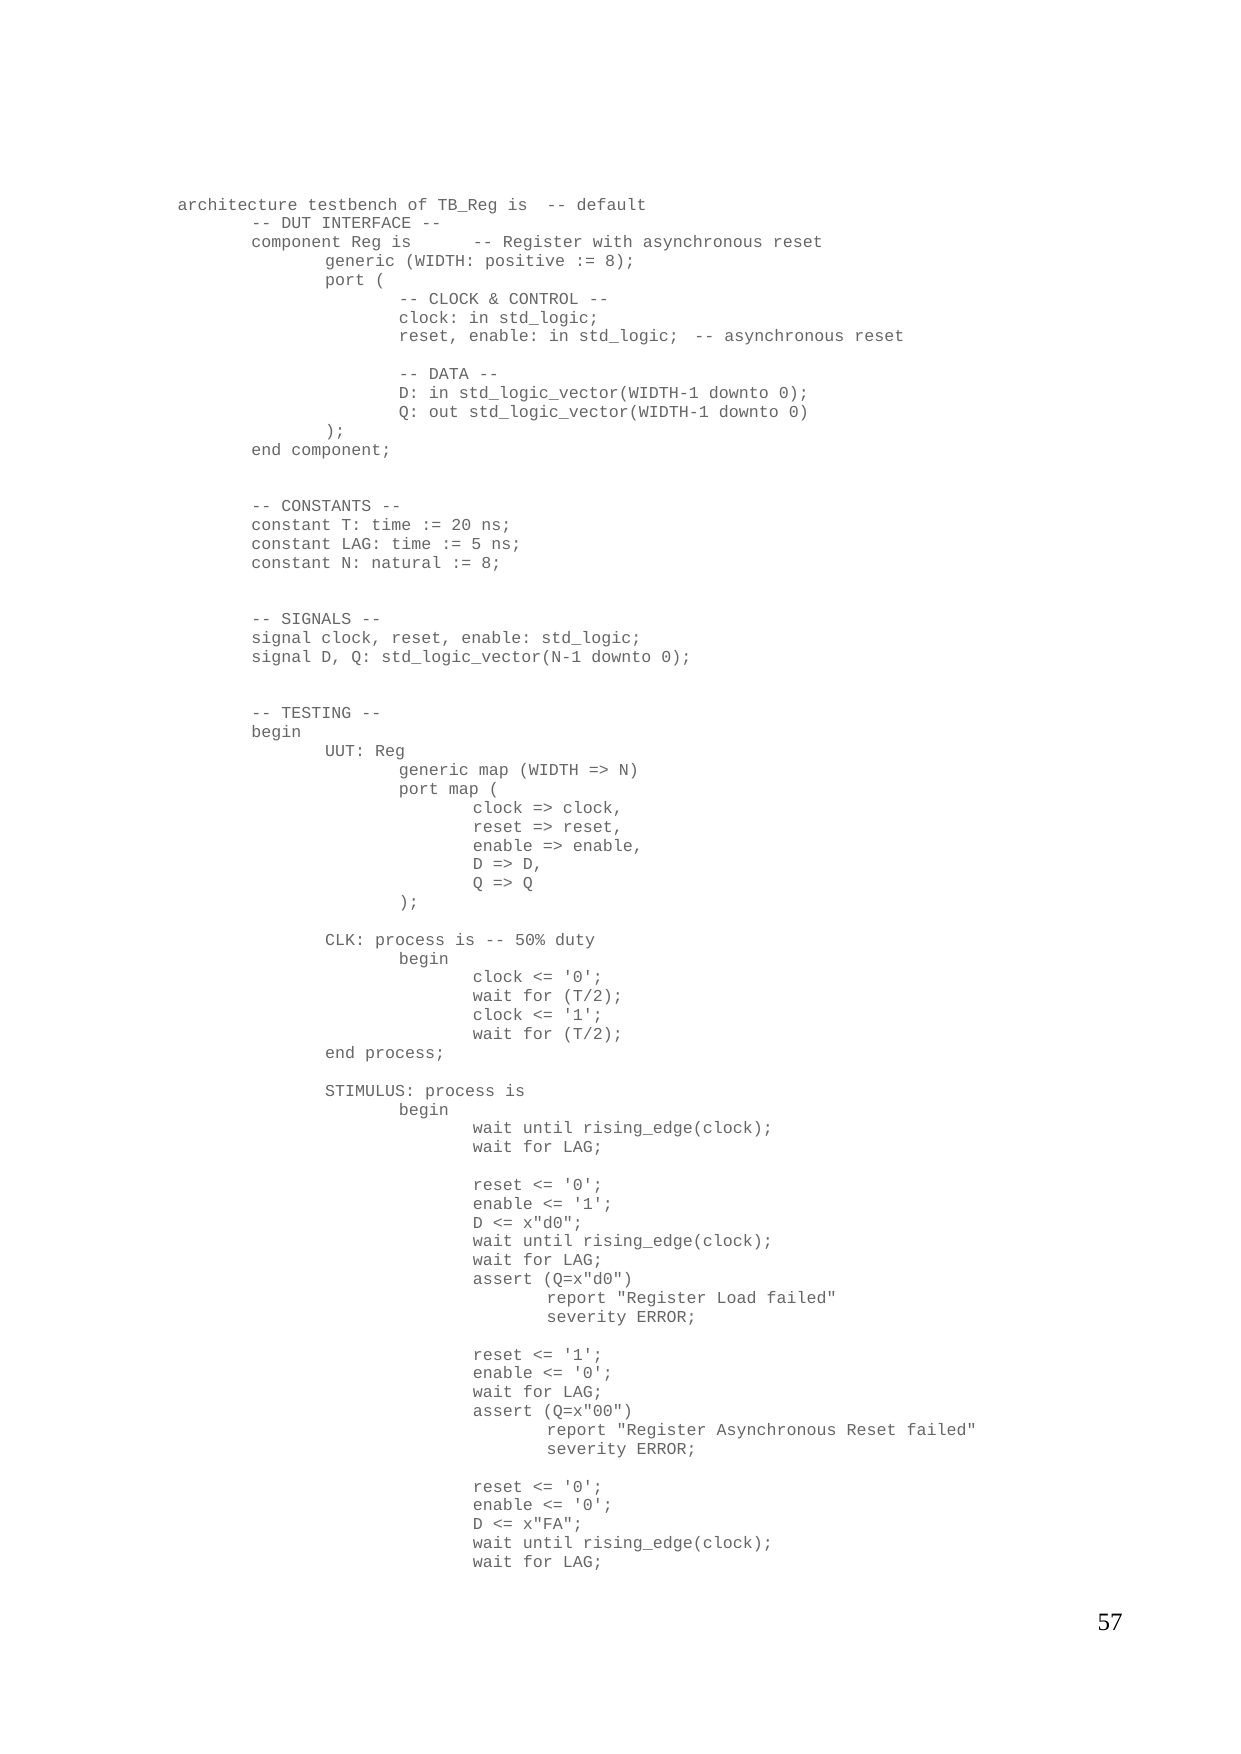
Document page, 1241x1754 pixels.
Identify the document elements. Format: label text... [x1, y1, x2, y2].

text signal clock, reset, enable: std_logic; [177, 630, 1122, 648]
text ); [177, 894, 1122, 912]
text wait for LAG; [177, 1139, 1122, 1158]
text wait until rising_edge(clock); [177, 1233, 1122, 1252]
text generic map (WIDTH => N) [177, 762, 1122, 781]
text enable <= '0'; [177, 1365, 1122, 1384]
text constant LAG: time := 5 ns; [177, 535, 1122, 554]
text D <= x"d0"; [177, 1214, 1122, 1233]
text assert (Q=x"d0") [177, 1271, 1122, 1289]
text generic (WIDTH: positive := 8); [177, 253, 1122, 271]
text clock <= '1'; [177, 1007, 1122, 1026]
text D <= x"FA"; [177, 1516, 1122, 1535]
text clock: in std_logic; [177, 309, 1122, 328]
text reset <= '1'; [177, 1346, 1122, 1365]
text -- CLOCK & CONTROL -- [177, 290, 1122, 309]
text ); [177, 422, 1122, 441]
text Q => Q [177, 875, 1122, 894]
text wait until rising_edge(clock); [177, 1535, 1122, 1553]
text wait until rising_edge(clock); [177, 1120, 1122, 1139]
text Q: out std_logic_vector(WIDTH-1 downto 0) [177, 403, 1122, 422]
text begin [177, 1101, 1122, 1120]
text reset <= '0'; [177, 1478, 1122, 1497]
text port map ( [177, 781, 1122, 799]
text reset <= '0'; [177, 1176, 1122, 1195]
text reset => reset, [177, 818, 1122, 837]
text clock => clock, [177, 799, 1122, 818]
text wait for (T/2); [177, 1026, 1122, 1044]
text assert (Q=x"00") [177, 1403, 1122, 1422]
text CLK: process is -- 50% duty [177, 931, 1122, 950]
text constant T: time := 20 ns; [177, 517, 1122, 535]
text wait for LAG; [177, 1553, 1122, 1572]
text wait for LAG; [177, 1252, 1122, 1271]
text -- DATA -- [177, 366, 1122, 384]
text wait for LAG; [177, 1384, 1122, 1403]
text UUT: Reg [177, 743, 1122, 762]
text component Reg is -- Register with asynchronous reset [177, 234, 1122, 253]
text wait for (T/2); [177, 988, 1122, 1007]
text enable <= '1'; [177, 1195, 1122, 1214]
text -- SIGNALS -- [177, 611, 1122, 630]
text signal D, Q: std_logic_vector(N-1 downto 0); [177, 648, 1122, 667]
text enable <= '0'; [177, 1497, 1122, 1516]
text constant N: natural := 8; [177, 554, 1122, 573]
text enable => enable, [177, 837, 1122, 856]
text severity ERROR; [177, 1440, 1122, 1459]
text begin [177, 724, 1122, 743]
text port ( [177, 271, 1122, 290]
text D => D, [177, 856, 1122, 875]
text severity ERROR; [177, 1308, 1122, 1327]
text -- DUT INTERFACE -- [177, 215, 1122, 234]
text begin [177, 950, 1122, 969]
text end process; [177, 1044, 1122, 1063]
text architecture testbench of TB_Reg is -- default [177, 196, 1122, 215]
text -- CONSTANTS -- [177, 498, 1122, 517]
text -- TESTING -- [177, 705, 1122, 724]
text end component; [177, 441, 1122, 460]
text STIMULUS: process is [177, 1082, 1122, 1101]
text report "Register Load failed" [177, 1289, 1122, 1308]
text report "Register Asynchronous Reset failed" [177, 1422, 1122, 1440]
text reset, enable: in std_logic; -- asynchronous reset [177, 328, 1122, 347]
text clock <= '0'; [177, 969, 1122, 988]
text D: in std_logic_vector(WIDTH-1 downto 0); [177, 384, 1122, 403]
